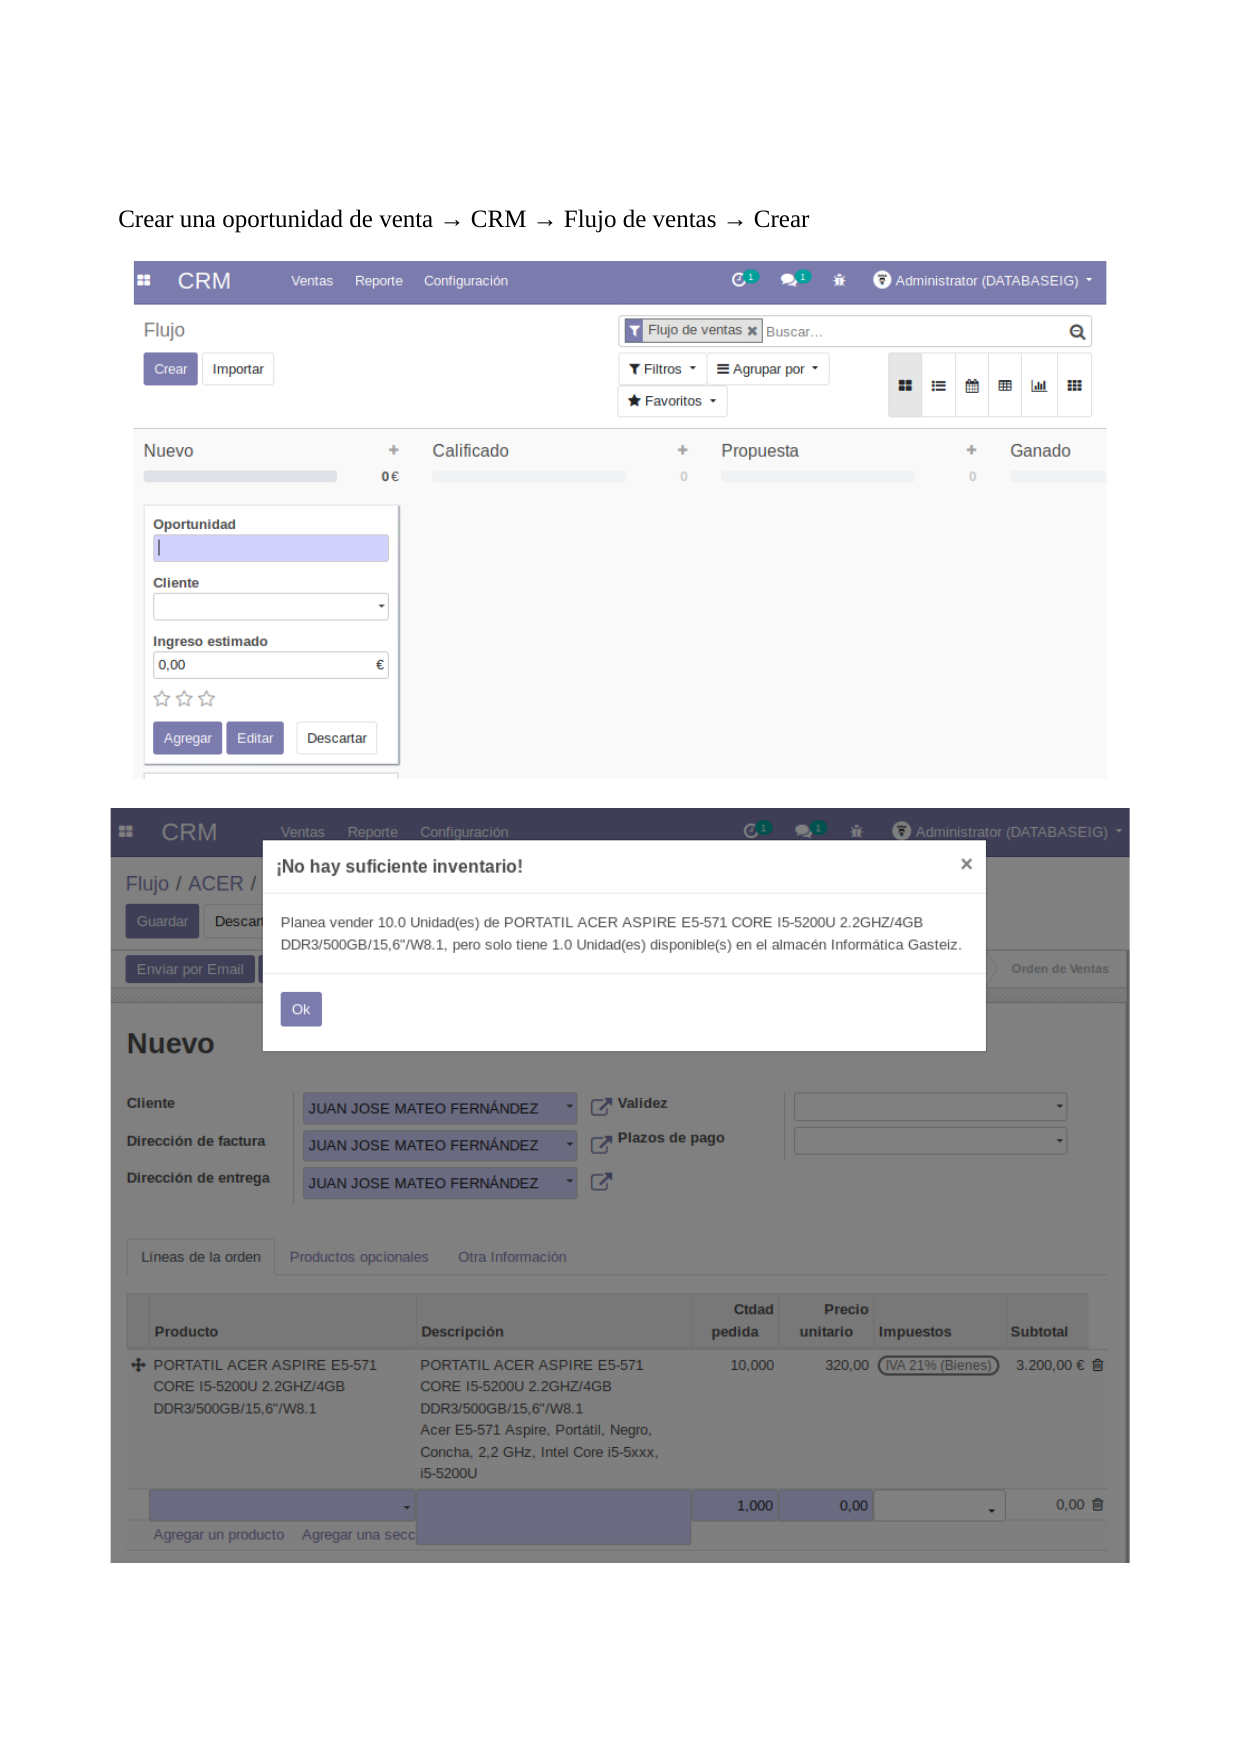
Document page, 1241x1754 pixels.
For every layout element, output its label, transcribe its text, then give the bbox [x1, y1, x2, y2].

picture [133, 261, 1107, 779]
text Crear una oportunidad de venta → CRM → Flujo de ventas → Crear [118, 204, 1122, 233]
picture [110, 808, 1130, 1563]
